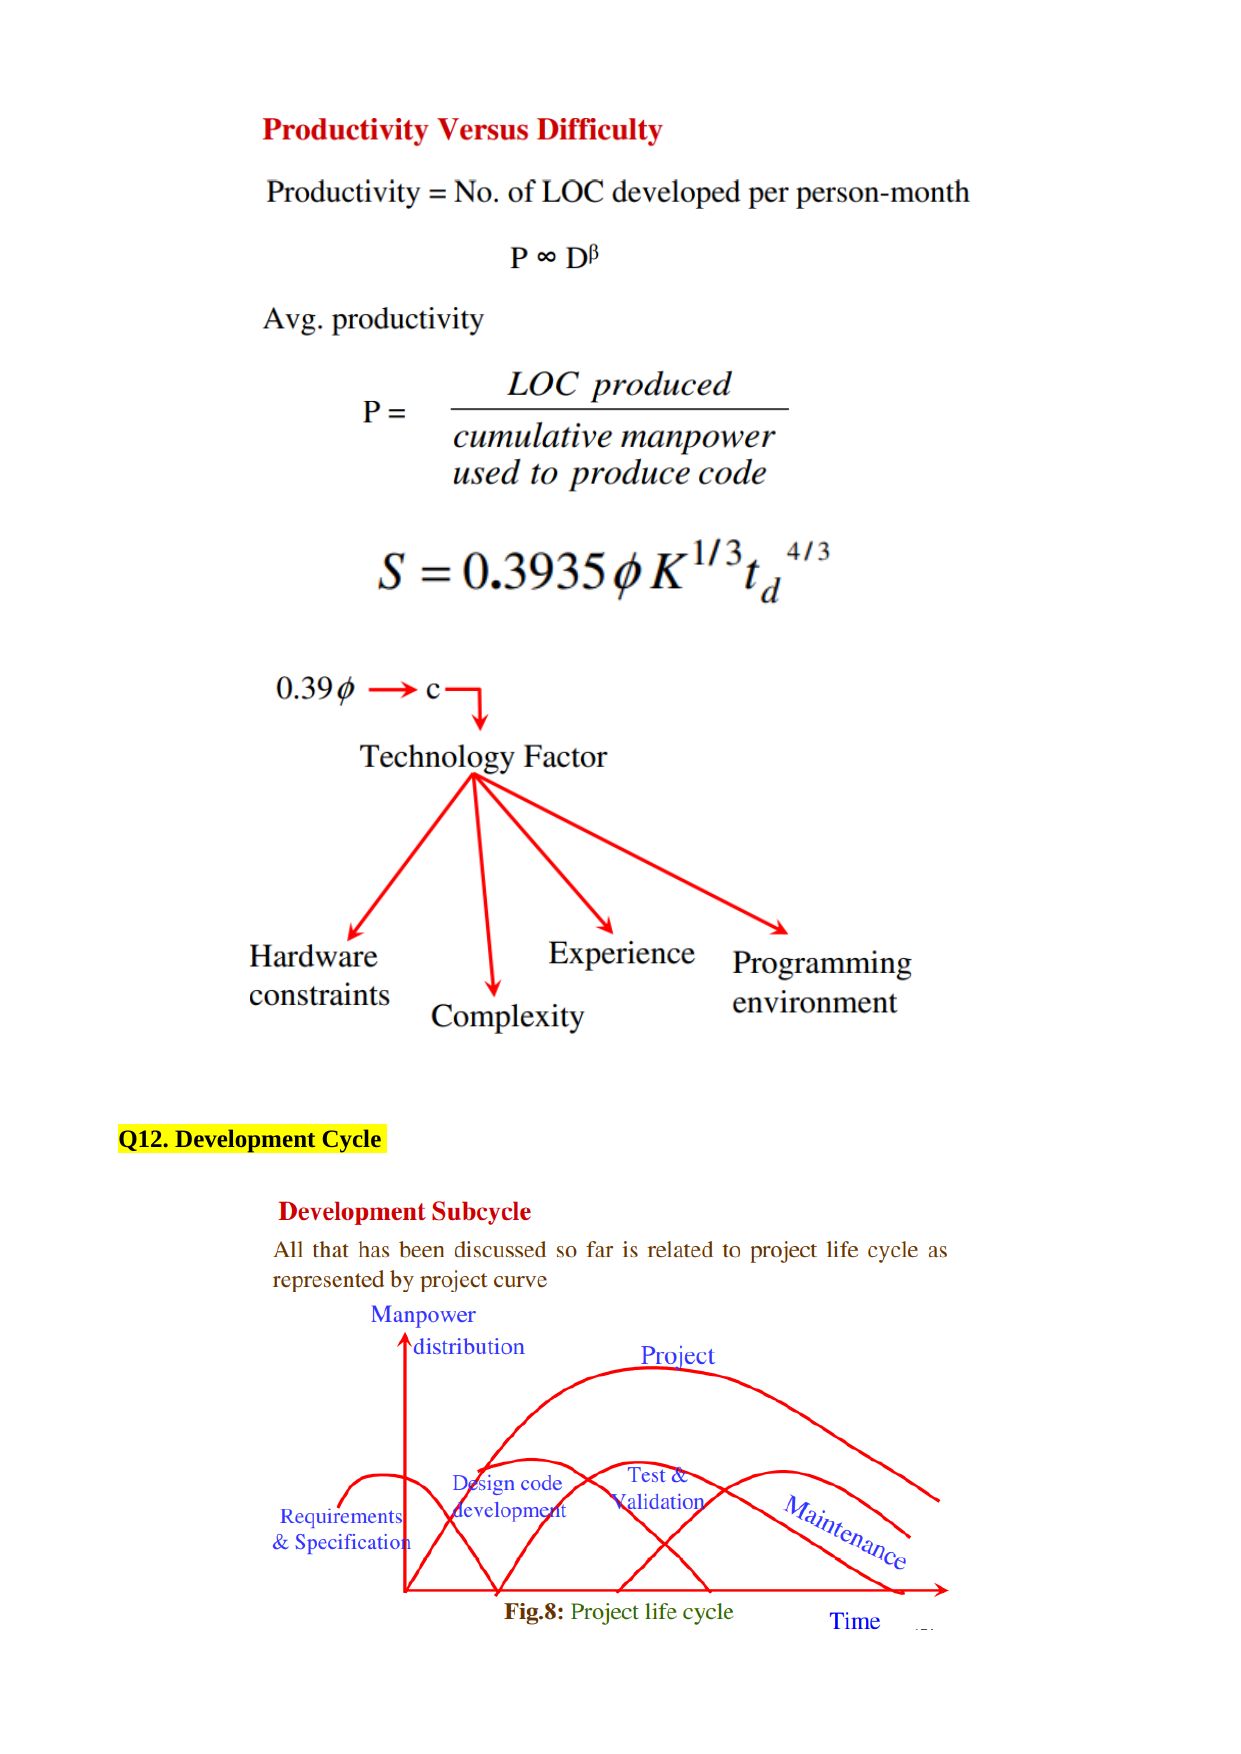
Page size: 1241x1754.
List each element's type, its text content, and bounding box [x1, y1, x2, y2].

picture [257, 118, 983, 498]
picture [249, 660, 928, 1068]
picture [254, 1196, 965, 1630]
picture [343, 527, 849, 617]
text Q12. Development Cycle [118, 1124, 1122, 1153]
